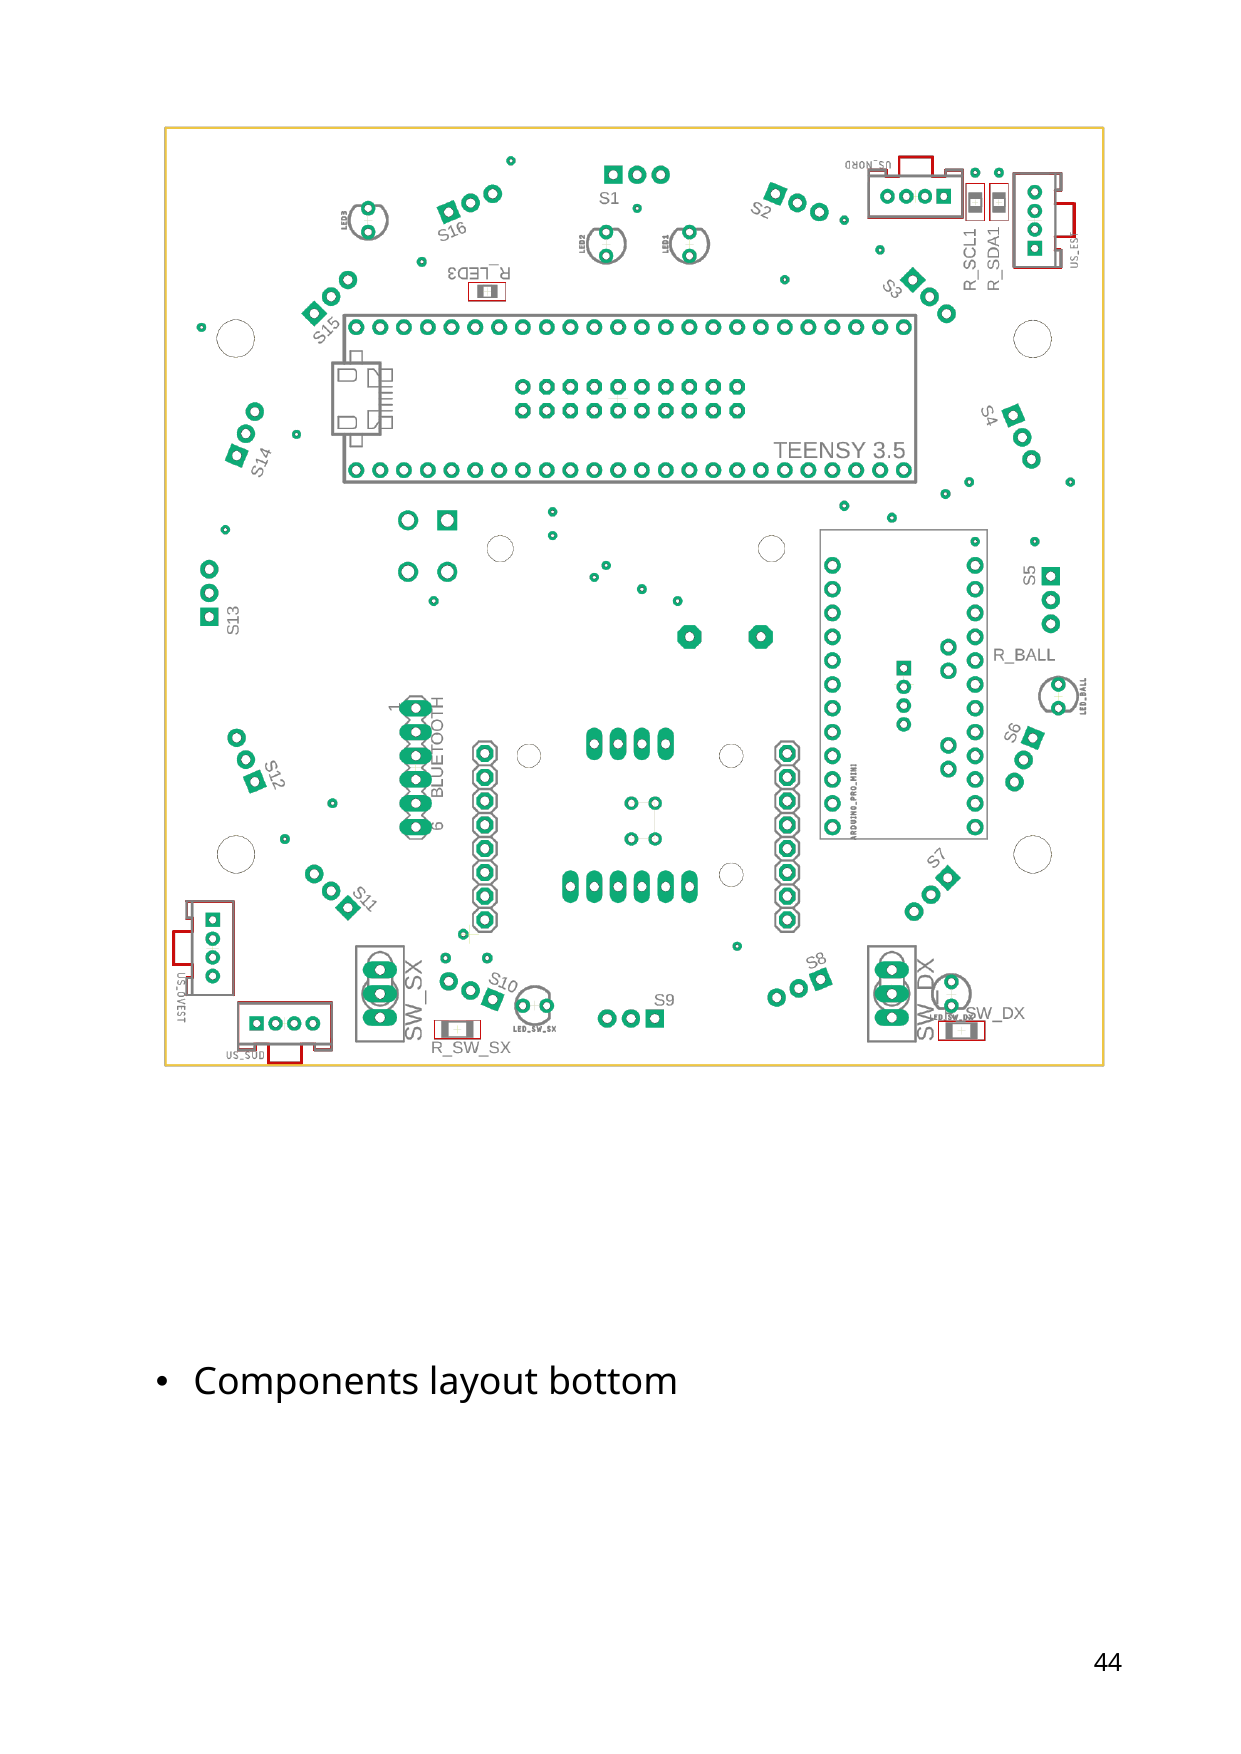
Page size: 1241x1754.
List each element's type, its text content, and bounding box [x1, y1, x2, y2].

picture [118, 90, 1123, 1088]
list Components layout bottom [156, 1354, 1122, 1405]
